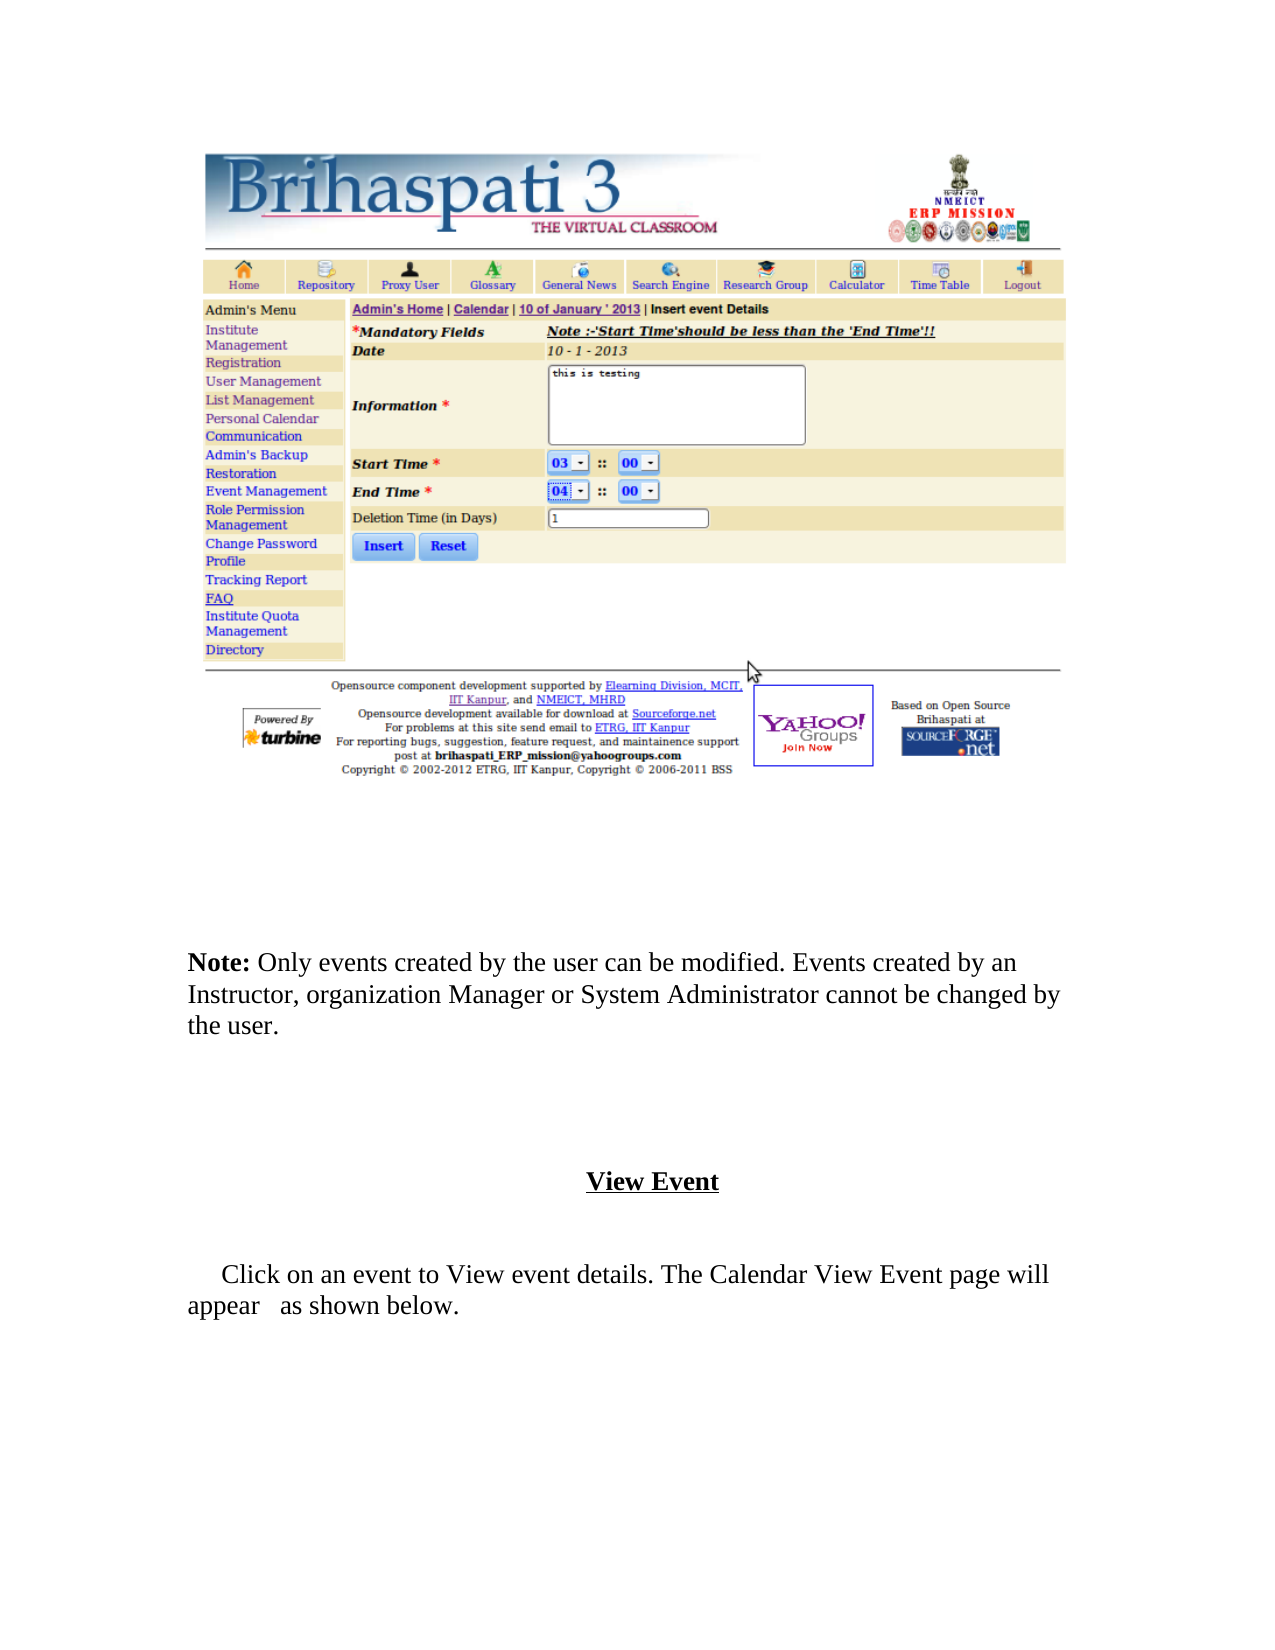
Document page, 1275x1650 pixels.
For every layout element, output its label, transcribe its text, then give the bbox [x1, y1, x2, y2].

text Click on an event to View event details. The Calendar View Event page will appear as shown below. [187, 1258, 1087, 1320]
text View Event [217, 1164, 1087, 1196]
text Note: Only events created by the user can be modified. Events created by an Instructor, organization Manager or System Administrator cannot be changed by the user. [187, 947, 1087, 1040]
picture [202, 150, 1073, 791]
